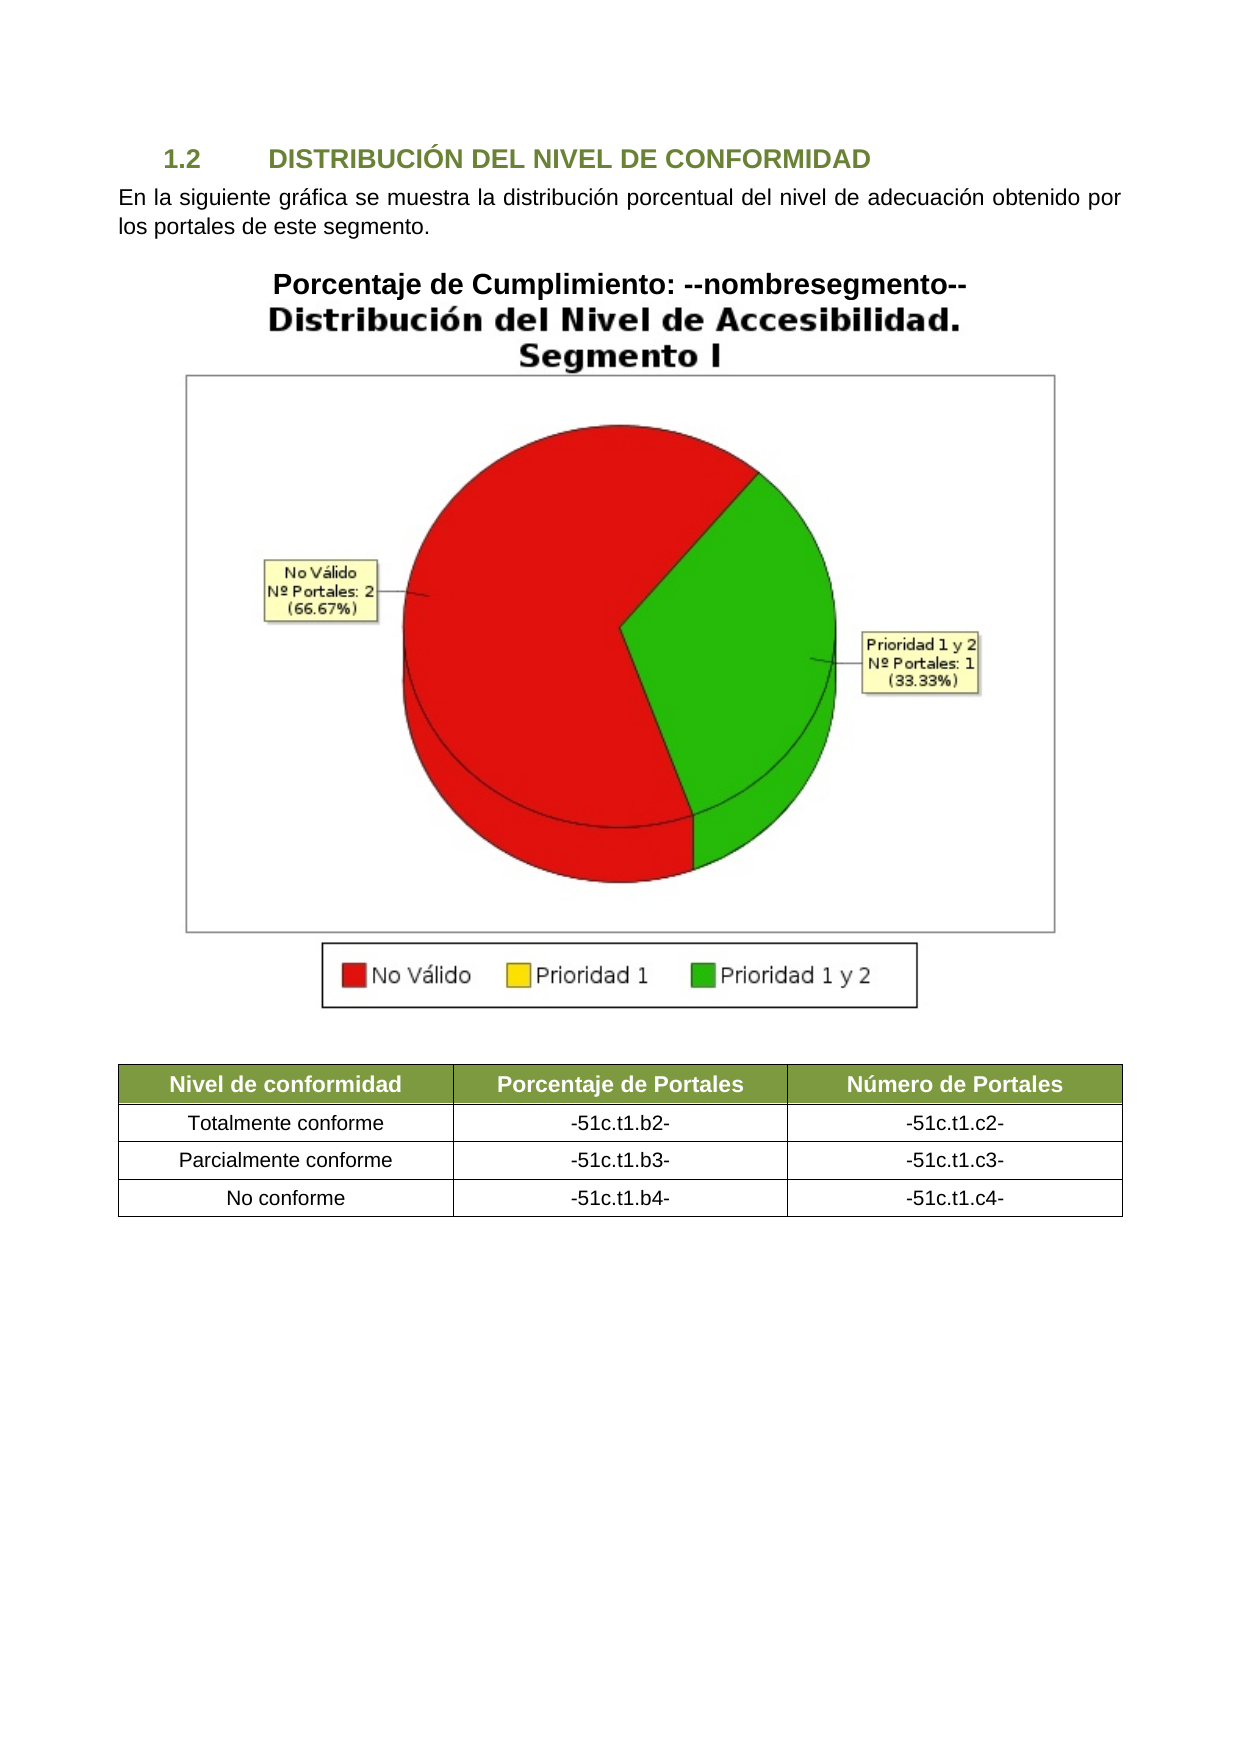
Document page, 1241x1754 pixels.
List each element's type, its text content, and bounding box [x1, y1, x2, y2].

table_cell No conforme [119, 1180, 453, 1216]
subtitle Distribución del nivel de conformidad [156, 143, 1122, 174]
table_header Porcentaje de Portales [454, 1065, 787, 1103]
table_cell -51c.t1.b4- [454, 1180, 787, 1216]
table_cell -51c.t1.c4- [788, 1180, 1122, 1216]
picture [178, 300, 1062, 1010]
table_cell -51c.t1.c3- [788, 1142, 1122, 1178]
text Porcentaje de Cumplimiento: --nombresegmento-- [118, 267, 1122, 300]
table_cell -51c.t1.b2- [454, 1105, 787, 1141]
table_cell -51c.t1.b3- [454, 1142, 787, 1178]
table_cell Totalmente conforme [119, 1105, 453, 1141]
table_header Nivel de conformidad [119, 1065, 453, 1103]
text En la siguiente gráfica se muestra la distribución porcentual del nivel de adecuación obtenido por los portales de este segmento. [118, 184, 1122, 239]
table_cell Parcialmente conforme [119, 1142, 453, 1178]
table_cell -51c.t1.c2- [788, 1105, 1122, 1141]
table_header Número de Portales [788, 1065, 1122, 1103]
